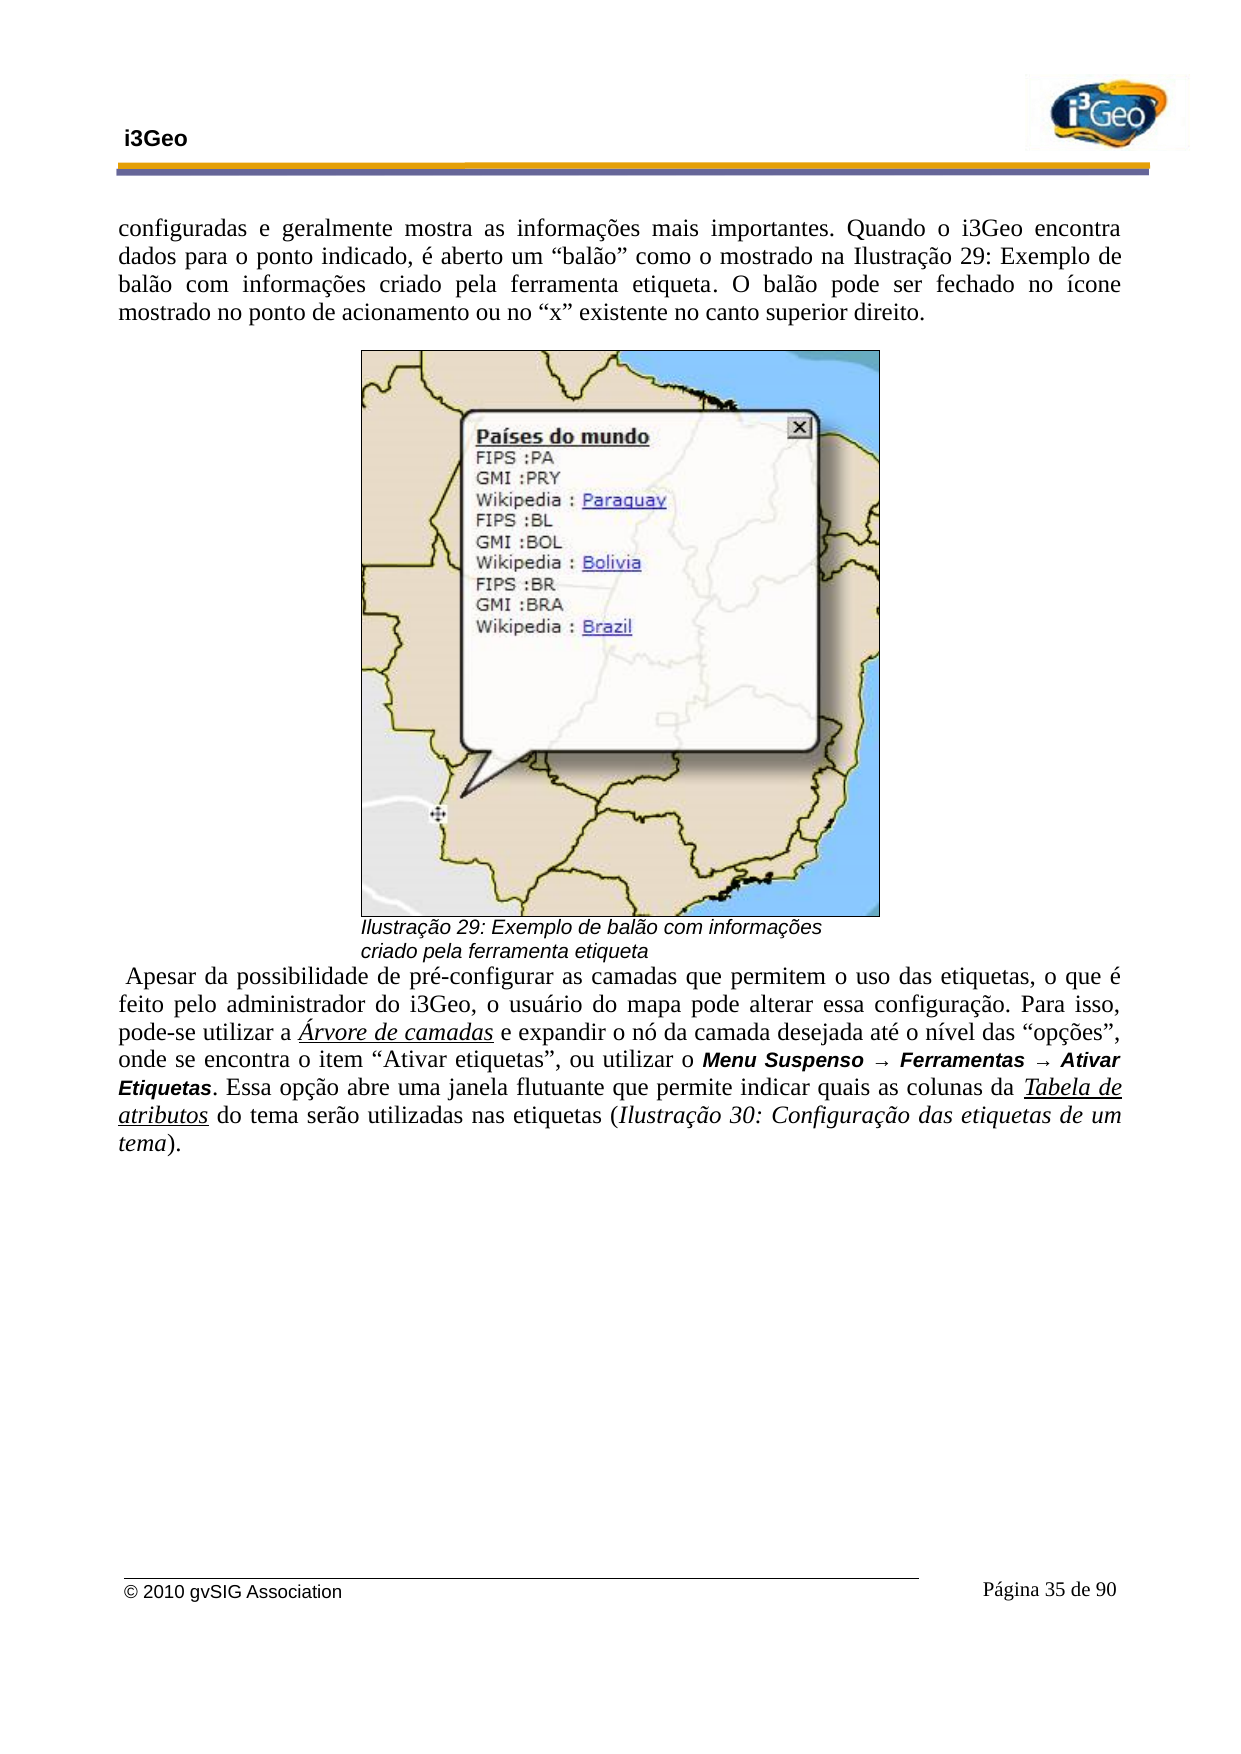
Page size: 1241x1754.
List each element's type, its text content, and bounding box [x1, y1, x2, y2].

text Apesar da possibilidade de pré-configurar as camadas que permitem o uso das etiquetas, o que é feito pelo administrador do i3Geo, o usuário do mapa pode alterar essa configuração. Para isso, pode-se utilizar a Árvore de camadas e expandir o nó da camada desejada até o nível das “opções”, onde se encontra o item “Ativar etiquetas”, ou utilizar o Menu suspenso → Ferramentas → Ativar etiquetas. Essa opção abre uma janela flutuante que permite indicar quais as colunas da Tabela de atributos do tema serão utilizadas nas etiquetas (Ilustração 30: Configuração das etiquetas de um tema). [118, 338, 1122, 1156]
picture [1025, 74, 1191, 151]
text Ilustração 29: Exemplo de balão com informações criado pela ferramenta etiqueta [361, 917, 879, 962]
text configuradas e geralmente mostra as informações mais importantes. Quando o i3Geo encontra dados para o ponto indicado, é aberto um “balão” como o mostrado na Ilustração 29: Exemplo de balão com informações criado pela ferramenta etiqueta. O balão pode ser fechado no ícone mostrado no ponto de acionamento ou no “x” existente no canto superior direito. [118, 214, 1122, 325]
picture [362, 351, 879, 916]
